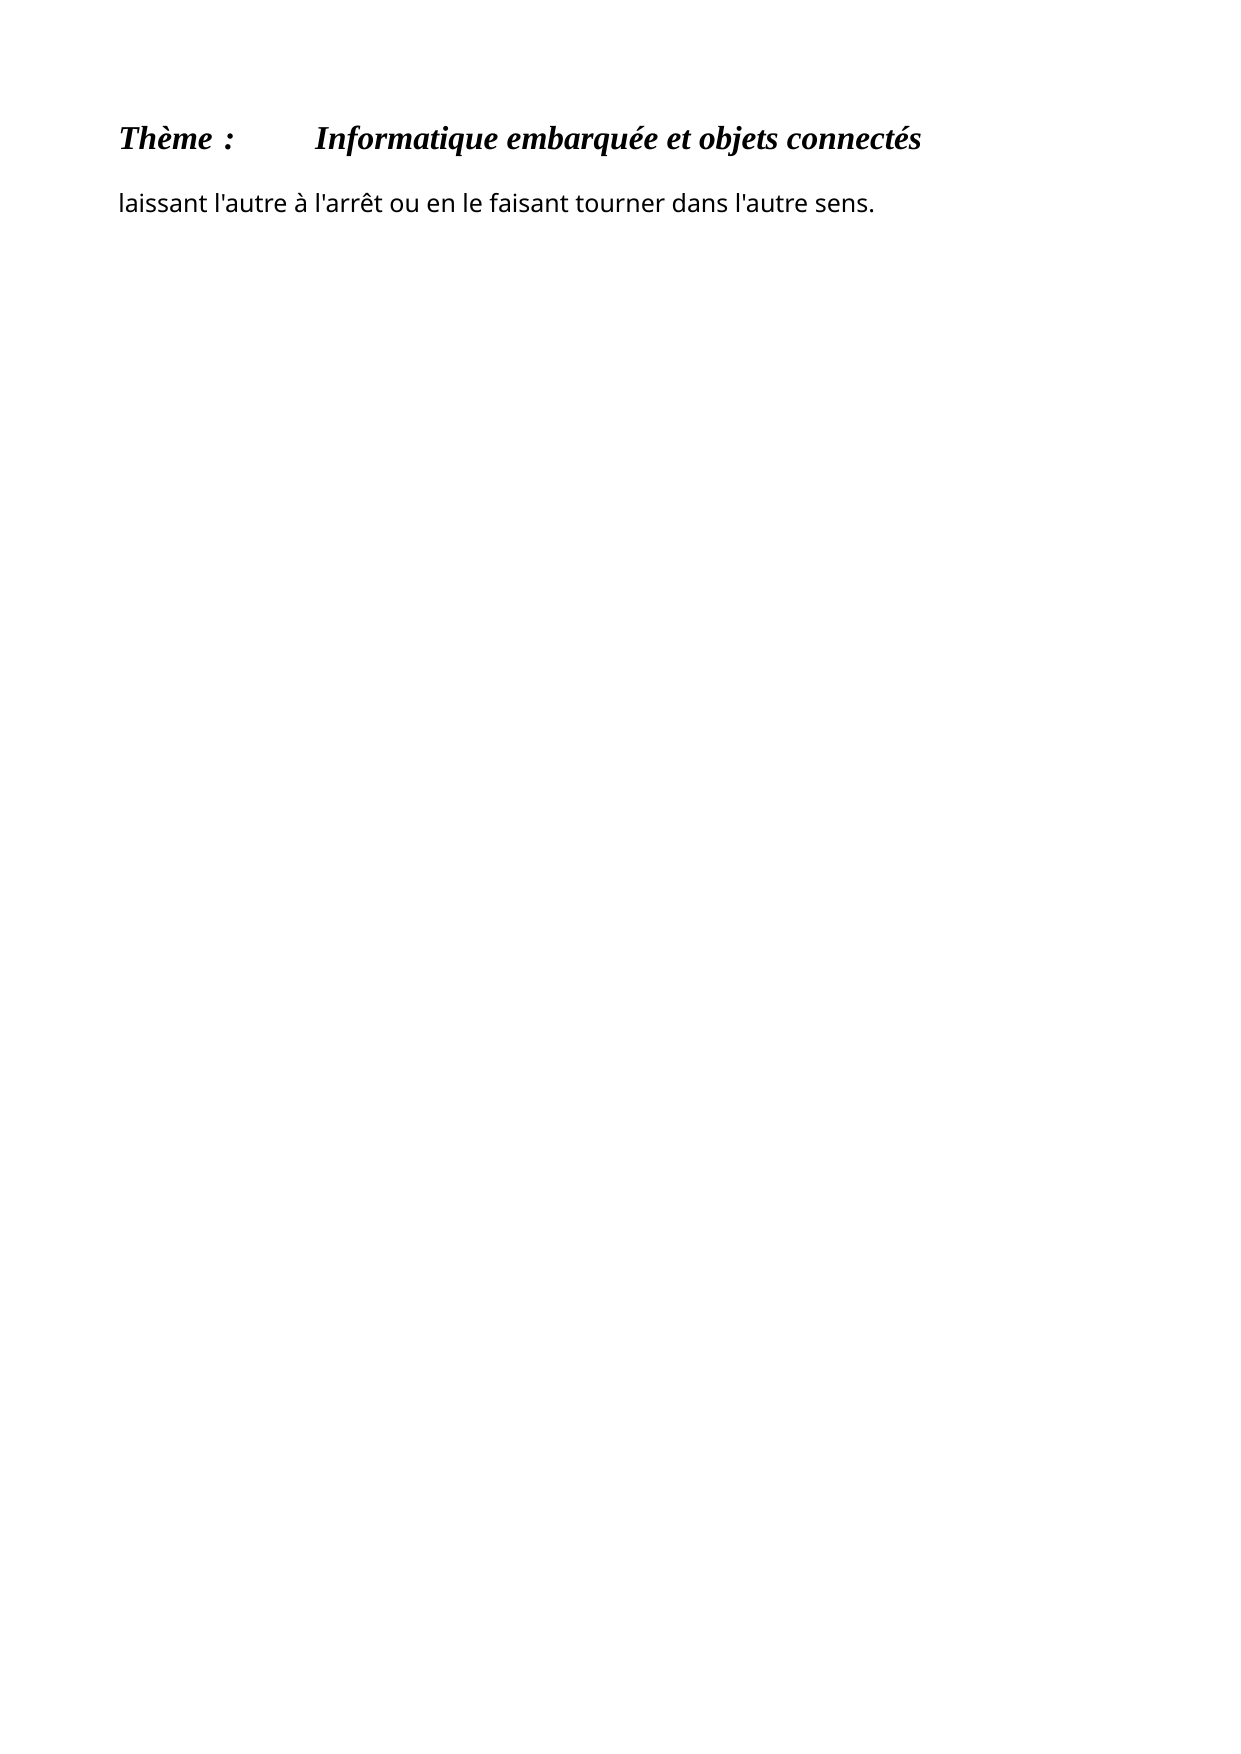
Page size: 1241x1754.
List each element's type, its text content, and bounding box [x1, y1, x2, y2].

text laissant l'autre à l'arrêt ou en le faisant tourner dans l'autre sens. [118, 186, 1122, 220]
